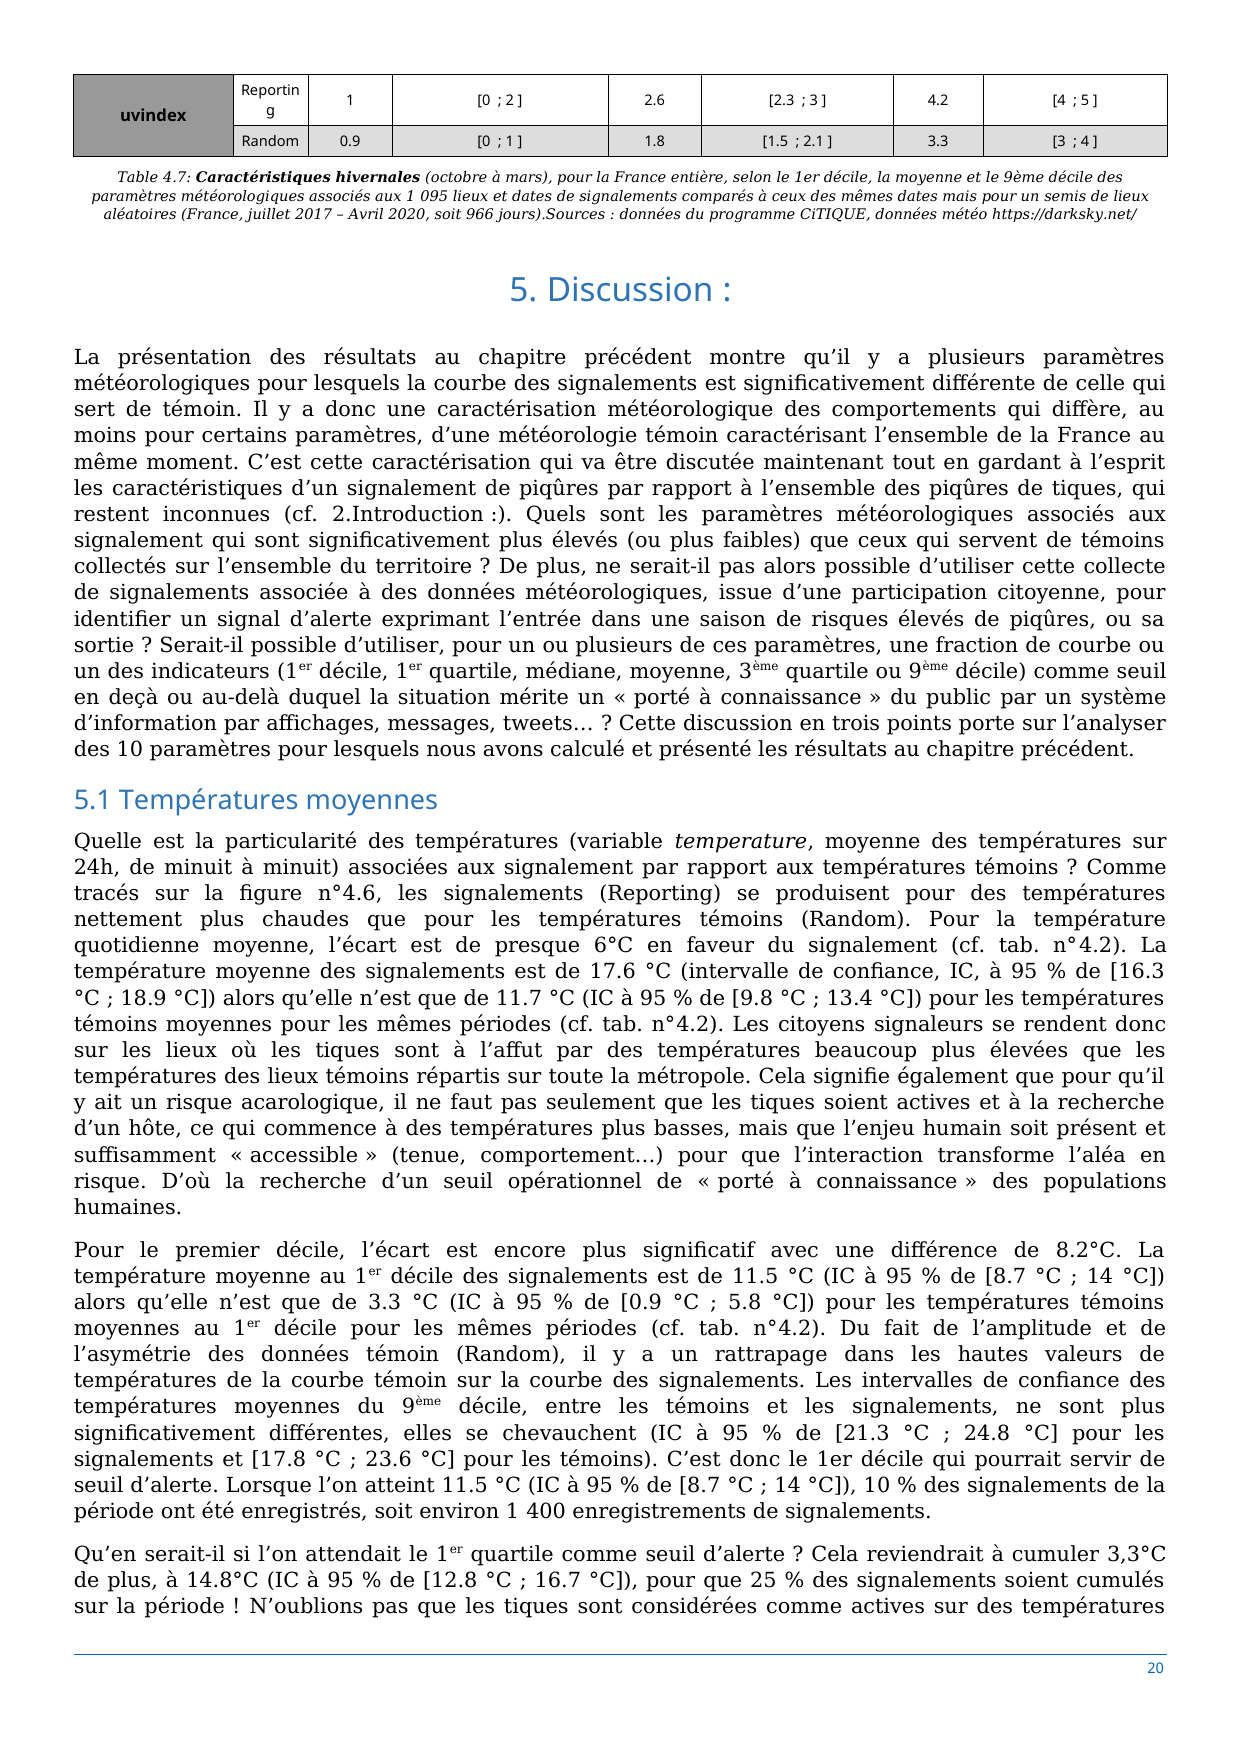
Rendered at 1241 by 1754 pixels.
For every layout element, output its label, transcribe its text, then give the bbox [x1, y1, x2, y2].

table_cell 4.2 [894, 75, 983, 125]
table_cell [0 ; 1 ] [393, 126, 608, 156]
subtitle 5.1 Températures moyennes [73, 780, 1167, 817]
table_cell 2.6 [609, 75, 701, 125]
table_cell [0 ; 2 ] [393, 75, 608, 125]
subtitle Discussion : [73, 266, 1167, 312]
table_cell 1.8 [609, 126, 701, 156]
table_cell [3 ; 4 ] [984, 126, 1167, 156]
text La présentation des résultats au chapitre précédent montre qu’il y a plusieurs paramètres météorologiques pour lesquels la courbe des signalements est significativement différente de celle qui sert de témoin. Il y a donc une caractérisation météorologique des comportements qui diffère, au moins pour certains paramètres, d’une météorologie témoin caractérisant l’ensemble de la France au même moment. C’est cette caractérisation qui va être discutée maintenant tout en gardant à l’esprit les caractéristiques d’un signalement de piqûres par rapport à l’ensemble des piqûres de tiques, qui restent inconnues (cf. 2.Introduction :). Quels sont les paramètres météorologiques associés aux signalement qui sont significativement plus élevés (ou plus faibles) que ceux qui servent de témoins collectés sur l’ensemble du territoire ? De plus, ne serait-il pas alors possible d’utiliser cette collecte de signalements associée à des données météorologiques, issue d’une participation citoyenne, pour identifier un signal d’alerte exprimant l’entrée dans une saison de risques élevés de piqûres, ou sa sortie ? Serait-il possible d’utiliser, pour un ou plusieurs de ces paramètres, une fraction de courbe ou un des indicateurs (1er décile, 1er quartile, médiane, moyenne, 3ème quartile ou 9ème décile) comme seuil en deçà ou au-delà duquel la situation mérite un « porté à connaissance » du public par un système d’information par affichages, messages, tweets… ? Cette discussion en trois points porte sur l’analyser des 10 paramètres pour lesquels nous avons calculé et présenté les résultats au chapitre précédent. [73, 345, 1167, 762]
table_cell [1.5 ; 2.1 ] [702, 126, 893, 156]
text Pour le premier décile, l’écart est encore plus significatif avec une différence de 8.2°C. La température moyenne au 1er décile des signalements est de 11.5 °C (IC à 95 % de [8.7 °C ; 14 °C]) alors qu’elle n’est que de 3.3 °C (IC à 95 % de [0.9 °C ; 5.8 °C]) pour les températures témoins moyennes au 1er décile pour les mêmes périodes (cf. tab. n°4.2). Du fait de l’amplitude et de l’asymétrie des données témoin (Random), il y a un rattrapage dans les hautes valeurs de températures de la courbe témoin sur la courbe des signalements. Les intervalles de confiance des températures moyennes du 9ème décile, entre les témoins et les signalements, ne sont plus significativement différentes, elles se chevauchent (IC à 95 % de [21.3 °C ; 24.8 °C] pour les signalements et [17.8 °C ; 23.6 °C] pour les témoins). C’est donc le 1er décile qui pourrait servir de seuil d’alerte. Lorsque l’on atteint 11.5 °C (IC à 95 % de [8.7 °C ; 14 °C]), 10 % des signalements de la période ont été enregistrés, soit environ 1 400 enregistrements de signalements. [73, 1238, 1167, 1523]
table_cell 0.9 [309, 126, 392, 156]
table_cell Random [234, 126, 308, 156]
text Qu’en serait-il si l’on attendait le 1er quartile comme seuil d’alerte ? Cela reviendrait à cumuler 3,3°C de plus, à 14.8°C (IC à 95 % de [12.8 °C ; 16.7 °C]), pour que 25 % des signalements soient cumulés sur la période ! N’oublions pas que les tiques sont considérées comme actives sur des températures [73, 1542, 1167, 1618]
text Table 4.7: Caractéristiques hivernales (octobre à mars), pour la France entière, selon le 1er décile, la moyenne et le 9ème décile des paramètres météorologiques associés aux 1 095 lieux et dates de signalements comparés à ceux des mêmes dates mais pour un semis de lieux aléatoires (France, juillet 2017 – Avril 2020, soit 966 jours).Sources : données du programme CiTIQUE, données météo https://darksky.net/ [73, 169, 1167, 223]
table_cell uvindex [74, 75, 233, 156]
text Quelle est la particularité des températures (variable temperature, moyenne des températures sur 24h, de minuit à minuit) associées aux signalement par rapport aux températures témoins ? Comme tracés sur la figure n°4.6, les signalements (Reporting) se produisent pour des températures nettement plus chaudes que pour les températures témoins (Random). Pour la température quotidienne moyenne, l’écart est de presque 6°C en faveur du signalement (cf. tab. n°4.2). La température moyenne des signalements est de 17.6 °C (intervalle de confiance, IC, à 95 % de [16.3 °C ; 18.9 °C]) alors qu’elle n’est que de 11.7 °C (IC à 95 % de [9.8 °C ; 13.4 °C]) pour les températures témoins moyennes pour les mêmes périodes (cf. tab. n°4.2). Les citoyens signaleurs se rendent donc sur les lieux où les tiques sont à l’affut par des températures beaucoup plus élevées que les températures des lieux témoins répartis sur toute la métropole. Cela signifie également que pour qu’il y ait un risque acarologique, il ne faut pas seulement que les tiques soient actives et à la recherche d’un hôte, ce qui commence à des températures plus basses, mais que l’enjeu humain soit présent et suffisamment « accessible » (tenue, comportement…) pour que l’interaction transforme l’aléa en risque. D’où la recherche d’un seuil opérationnel de « porté à connaissance » des populations humaines. [73, 829, 1167, 1219]
table_cell [4 ; 5 ] [984, 75, 1167, 125]
table_cell [2.3 ; 3 ] [702, 75, 893, 125]
table_cell Reporting [234, 75, 308, 125]
table_cell 3.3 [894, 126, 983, 156]
table_cell 1 [309, 75, 392, 125]
